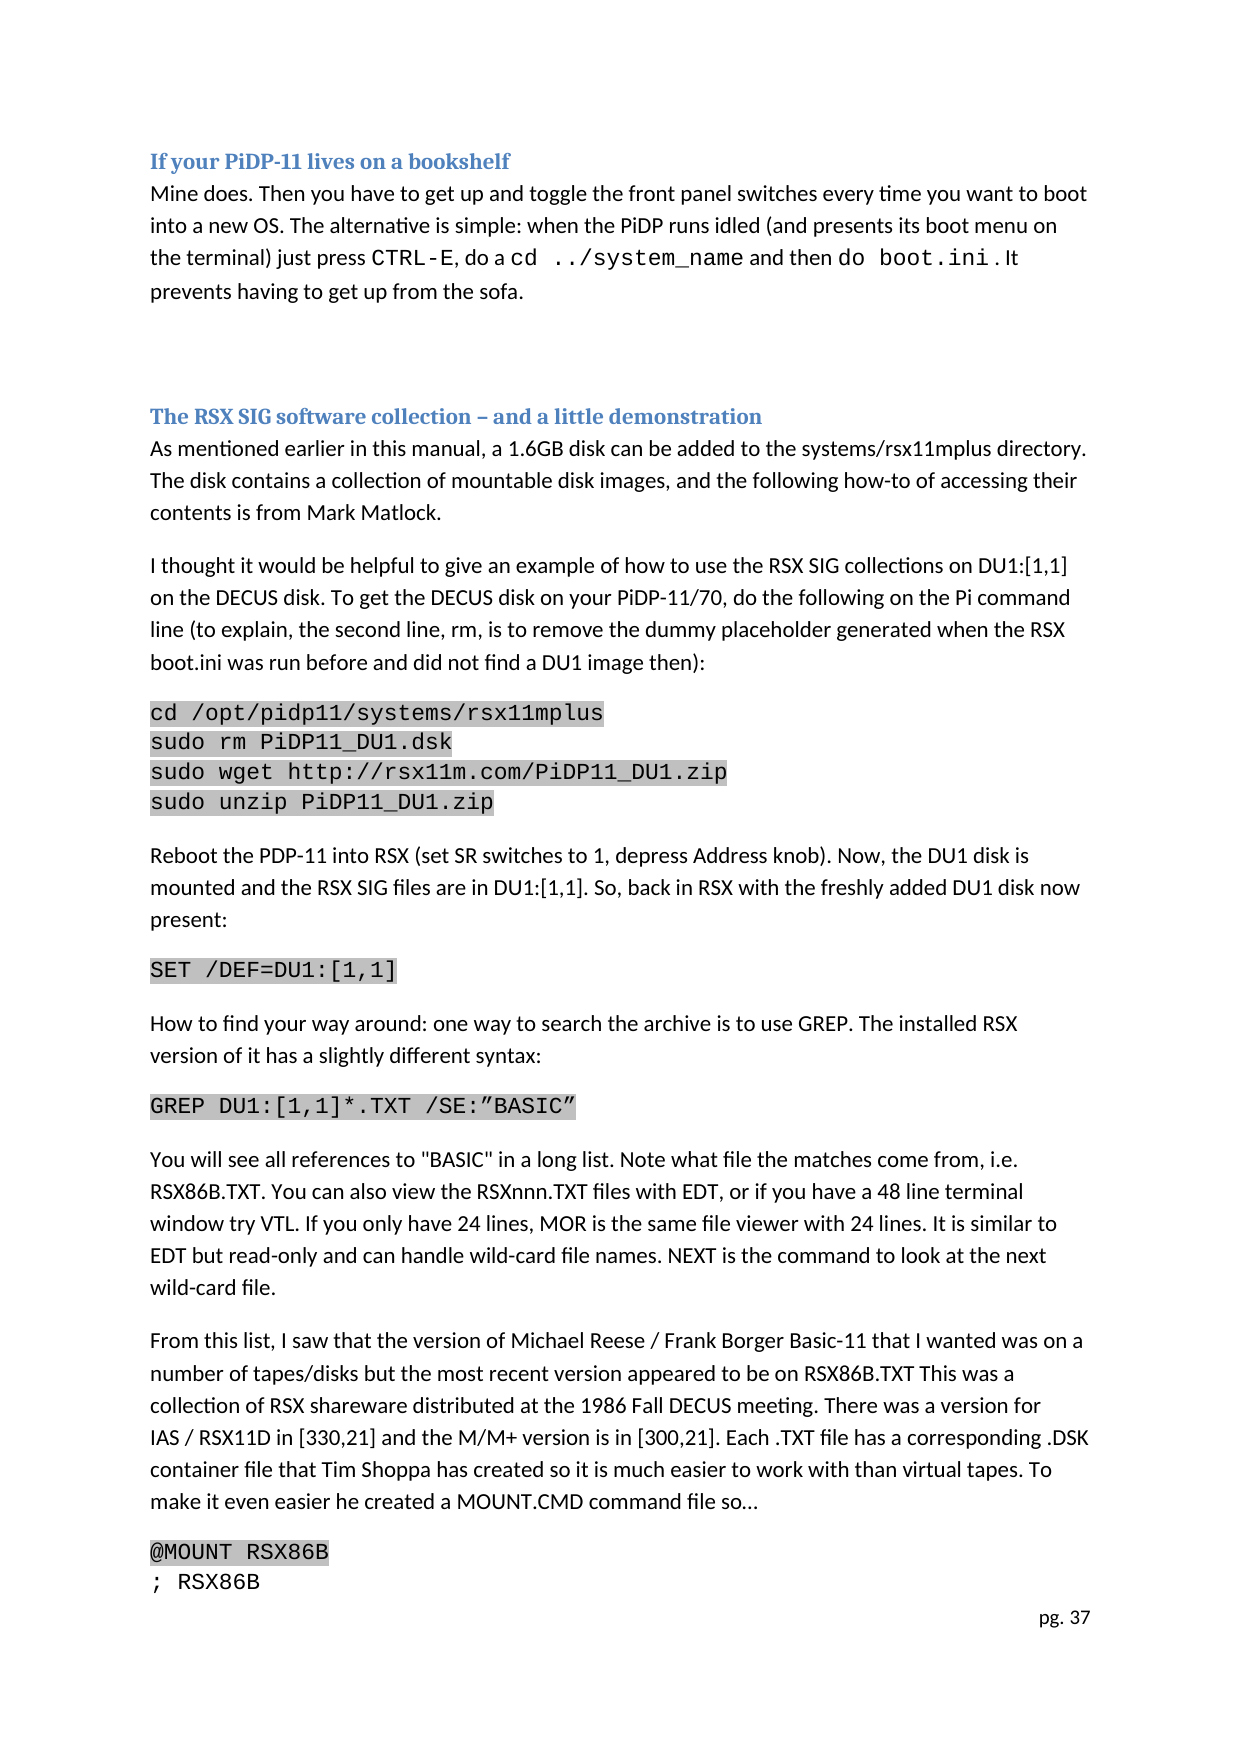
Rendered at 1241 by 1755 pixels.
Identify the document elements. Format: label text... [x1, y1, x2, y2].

text SET /DEF=DU1:[1,1] [150, 958, 1090, 984]
subtitle The RSX SIG software collection – and a little demonstration [150, 404, 1090, 430]
text cd /opt/pidp11/systems/rsx11mplus [150, 701, 1090, 727]
text Reboot the PDP-11 into RSX (set SR switches to 1, depress Address knob). Now, the DU1 disk is mounted and the RSX SIG files are in DU1:[1,1]. So, back in RSX with the freshly added DU1 disk now present: [150, 841, 1090, 933]
text Mine does. Then you have to get up and toggle the front panel switches every time you want to boot into a new OS. The alternative is simple: when the PiDP runs idled (and presents its boot menu on the terminal) just press CTRL-E, do a cd ../system_name and then do boot.ini . It prevents having to get up from the sofa. [150, 179, 1090, 305]
text sudo wget http://rsx11m.com/PiDP11_DU1.zip [150, 760, 1090, 786]
subtitle If your PiDP-11 lives on a bookshelf [150, 149, 1090, 175]
text sudo unzip PiDP11_DU1.zip [150, 790, 1090, 816]
text sudo rm PiDP11_DU1.dsk [150, 731, 1090, 757]
text You will see all references to "BASIC" in a long list. Note what file the matches come from, i.e. RSX86B.TXT. You can also view the RSXnnn.TXT files with EDT, or if you have a 48 line terminal window try VTL. If you only have 24 lines, MOR is the same file viewer with 24 lines. It is similar to EDT but read-only and can handle wild-card file names. NEXT is the command to look at the next wild-card file. [150, 1145, 1090, 1301]
text GREP DU1:[1,1]*.TXT /SE:”BASIC” [150, 1094, 1090, 1120]
text As mentioned earlier in this manual, a 1.6GB disk can be added to the systems/rsx11mplus directory. The disk contains a collection of mountable disk images, and the following how-to of accessing their contents is from Mark Matlock. [150, 434, 1090, 526]
text From this list, I saw that the version of Michael Reese / Frank Borger Basic-11 that I wanted was on a number of tapes/disks but the most recent version appeared to be on RSX86B.TXT This was a collection of RSX shareware distributed at the 1986 Fall DECUS meeting. There was a version for IAS / RSX11D in [330,21] and the M/M+ version is in [300,21]. Each .TXT file has a corresponding .DSK container file that Tim Shoppa has created so it is much easier to work with than virtual tapes. To make it even easier he created a MOUNT.CMD command file so… [150, 1326, 1090, 1515]
text How to find your way around: one way to search the archive is to use GREP. The installed RSX version of it has a slightly different syntax: [150, 1009, 1090, 1069]
text ; RSX86B [150, 1570, 1090, 1596]
text @MOUNT RSX86B [150, 1540, 1090, 1566]
text I thought it would be helpful to give an example of how to use the RSX SIG collections on DU1:[1,1] on the DECUS disk. To get the DECUS disk on your PiDP-11/70, do the following on the Pi command line (to explain, the second line, rm, is to remove the dummy placeholder generated when the RSX boot.ini was run before and did not find a DU1 image then): [150, 551, 1090, 676]
